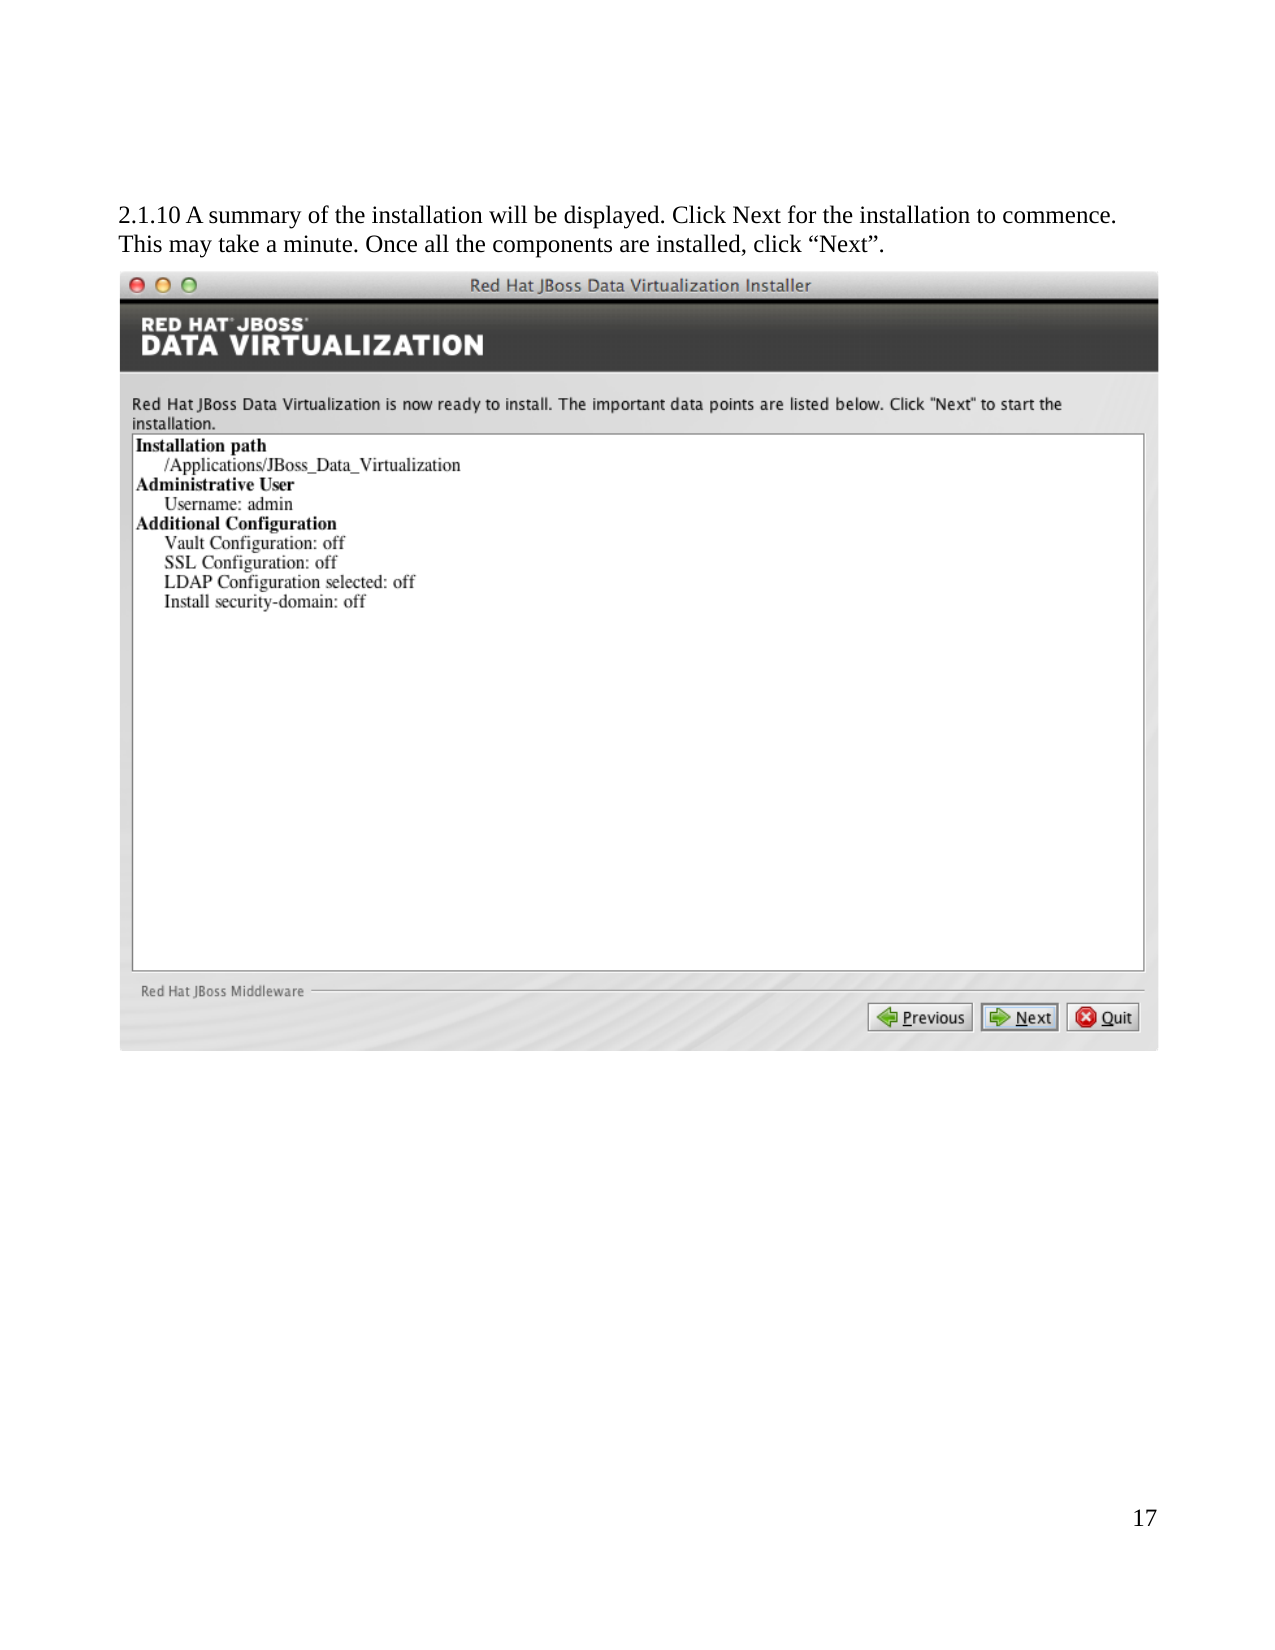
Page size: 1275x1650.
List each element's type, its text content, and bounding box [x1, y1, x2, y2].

text 2.1.10 A summary of the installation will be displayed. Click Next for the installation to commence. This may take a minute. Once all the components are installed, click “Next”. [118, 201, 1157, 258]
picture [119, 271, 1159, 1051]
